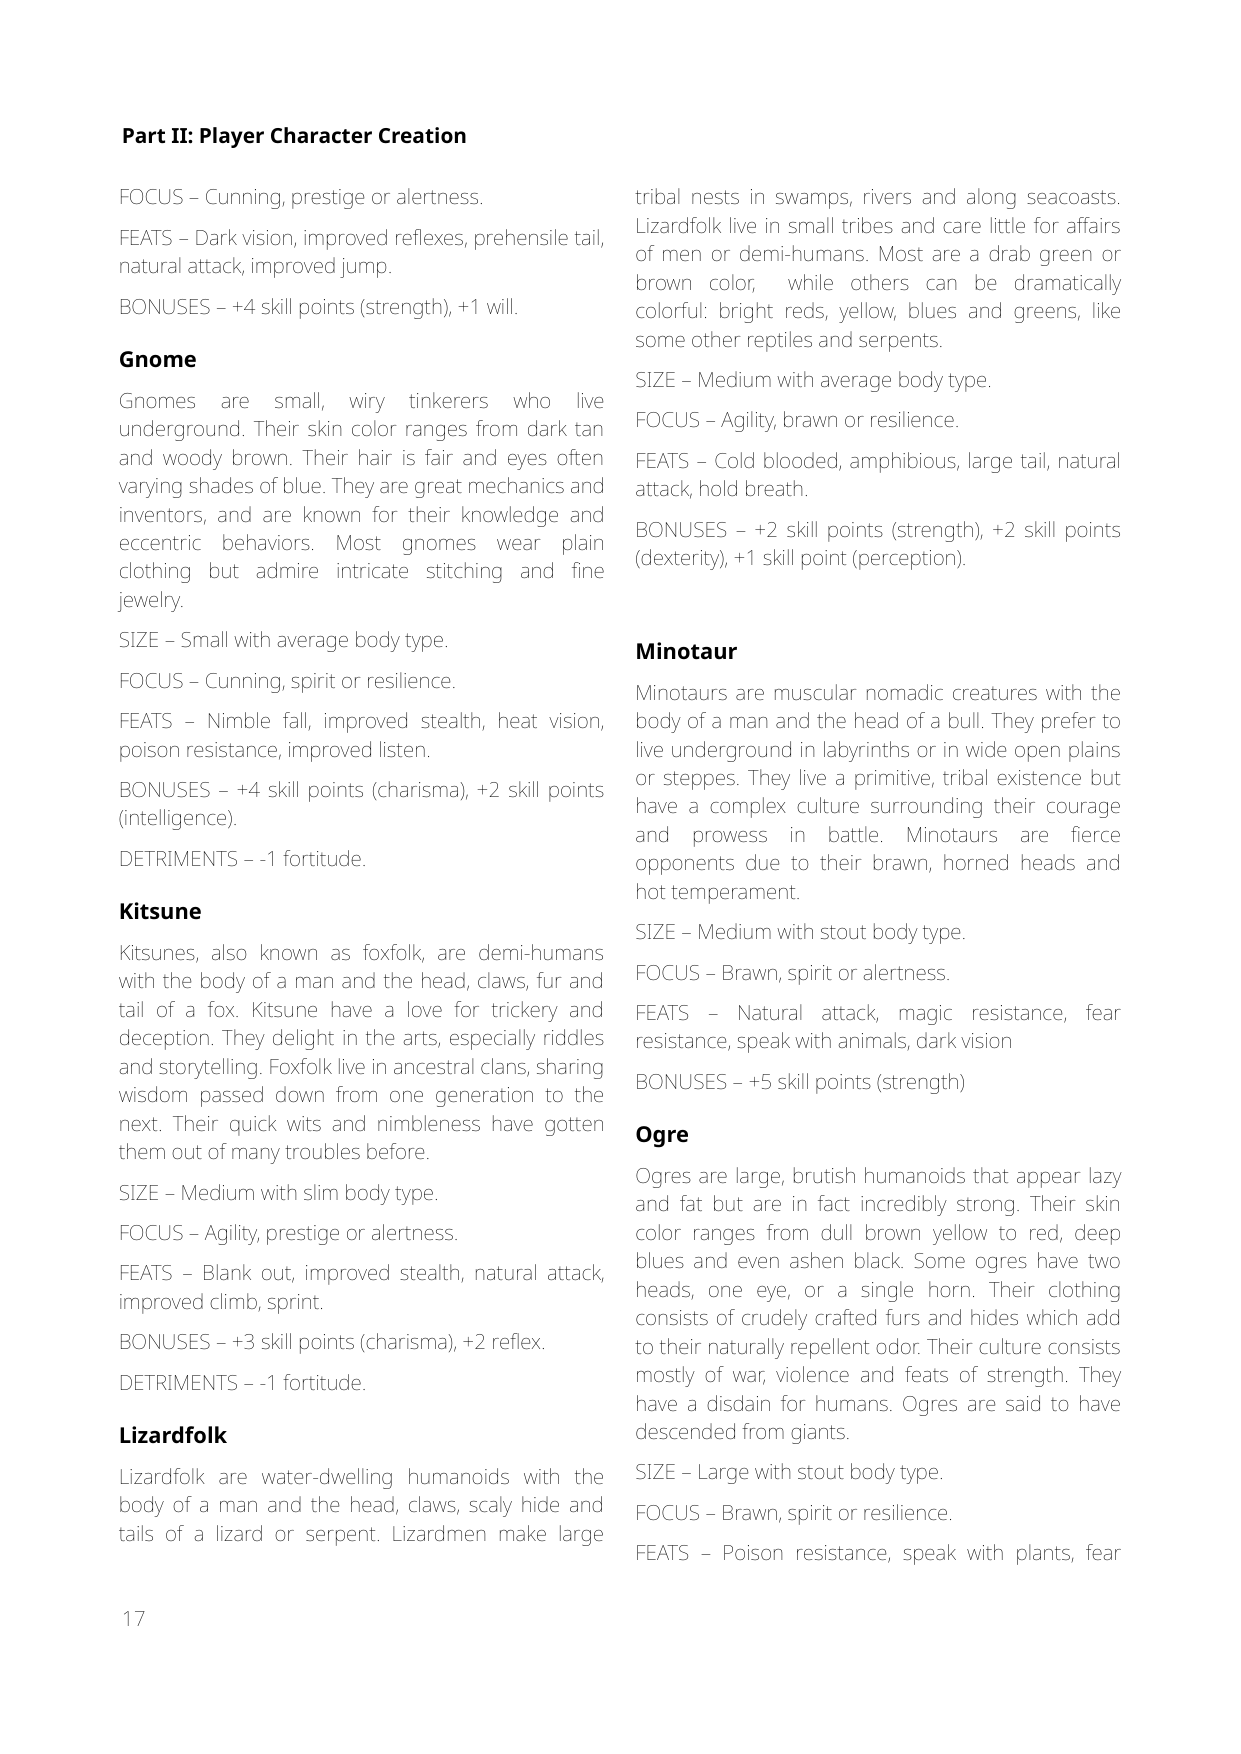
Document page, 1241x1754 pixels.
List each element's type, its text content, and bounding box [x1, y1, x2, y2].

text BONUSES – +4 skill points (charisma), +2 skill points (intelligence). [118, 775, 605, 832]
text Minotaur [635, 636, 1122, 666]
text DETRIMENTS – -1 fortitude. [118, 844, 605, 872]
text BONUSES – +4 skill points (strength), +1 will. [118, 292, 605, 320]
text SIZE – Medium with slim body type. [118, 1178, 605, 1206]
text FOCUS – Cunning, prestige or alertness. [118, 182, 605, 211]
text SIZE – Small with average body type. [118, 625, 605, 654]
text Ogre [635, 1119, 1122, 1149]
text FEATS – Nimble fall, improved stealth, heat vision, poison resistance, improved listen. [118, 706, 605, 763]
text FEATS – Blank out, improved stealth, natural attack, improved climb, sprint. [118, 1258, 605, 1315]
text SIZE – Medium with stout body type. [635, 917, 1122, 946]
text FOCUS – Agility, prestige or alertness. [118, 1218, 605, 1246]
text FEATS – Poison resistance, speak with plants, fear [635, 1538, 1122, 1567]
text tribal nests in swamps, rivers and along seacoasts. Lizardfolk live in small tribes and care little for affairs of men or demi-humans. Most are a drab green or brown color, while others can be dramatically colorful: bright reds, yellow, blues and greens, like some other reptiles and serpents. [635, 182, 1122, 353]
text Gnomes are small, wiry tinkerers who live underground. Their skin color ranges from dark tan and woody brown. Their hair is fair and eyes often varying shades of blue. They are great mechanics and inventors, and are known for their knowledge and eccentric behaviors. Most gnomes wear plain clothing but admire intricate stitching and fine jewelry. [118, 386, 605, 613]
text FEATS – Natural attack, magic resistance, fear resistance, speak with animals, dark vision [635, 998, 1122, 1055]
text FOCUS – Agility, brawn or resilience. [635, 406, 1122, 434]
text BONUSES – +3 skill points (charisma), +2 reflex. [118, 1327, 605, 1356]
text FOCUS – Brawn, spirit or alertness. [635, 958, 1122, 986]
text Kitsunes, also known as foxfolk, are demi-humans with the body of a man and the head, claws, fur and tail of a fox. Kitsune have a love for trickery and deception. They delight in the arts, especially riddles and storytelling. Foxfolk live in ancestral clans, sharing wisdom passed down from one generation to the next. Their quick wits and nimbleness have gotten them out of many troubles before. [118, 938, 605, 1166]
text FOCUS – Cunning, spirit or resilience. [118, 666, 605, 694]
text DETRIMENTS – -1 fortitude. [118, 1368, 605, 1396]
text SIZE – Medium with average body type. [635, 365, 1122, 393]
text Gnome [118, 344, 605, 374]
text FEATS – Dark vision, improved reflexes, prehensile tail, natural attack, improved jump. [118, 223, 605, 280]
text BONUSES – +2 skill points (strength), +2 skill points (dexterity), +1 skill point (perception). [635, 515, 1122, 572]
text Kitsune [118, 896, 605, 926]
text Minotaurs are muscular nomadic creatures with the body of a man and the head of a bull. They prefer to live underground in labyrinths or in wide open plains or steppes. They live a primitive, tribal existence but have a complex culture surrounding their courage and prowess in battle. Minotaurs are fierce opponents due to their brawn, horned heads and hot temperament. [635, 678, 1122, 905]
text Lizardfolk are water-dwelling humanoids with the body of a man and the head, claws, scaly hide and tails of a lizard or serpent. Lizardmen make large [118, 1462, 605, 1547]
text SIZE – Large with stout body type. [635, 1457, 1122, 1486]
text FEATS – Cold blooded, amphibious, large tail, natural attack, hold breath. [635, 446, 1122, 503]
text BONUSES – +5 skill points (strength) [635, 1067, 1122, 1095]
text Ogres are large, brutish humanoids that appear lazy and fat but are in fact incredibly strong. Their skin color ranges from dull brown yellow to red, deep blues and even ashen black. Some ogres have two heads, one eye, or a single horn. Their clothing consists of crudely crafted furs and hides which add to their naturally repellent odor. Their culture consists mostly of war, violence and feats of strength. They have a disdain for humans. Ogres are said to have descended from giants. [635, 1161, 1122, 1446]
text FOCUS – Brawn, spirit or resilience. [635, 1498, 1122, 1526]
text Lizardfolk [118, 1420, 605, 1450]
